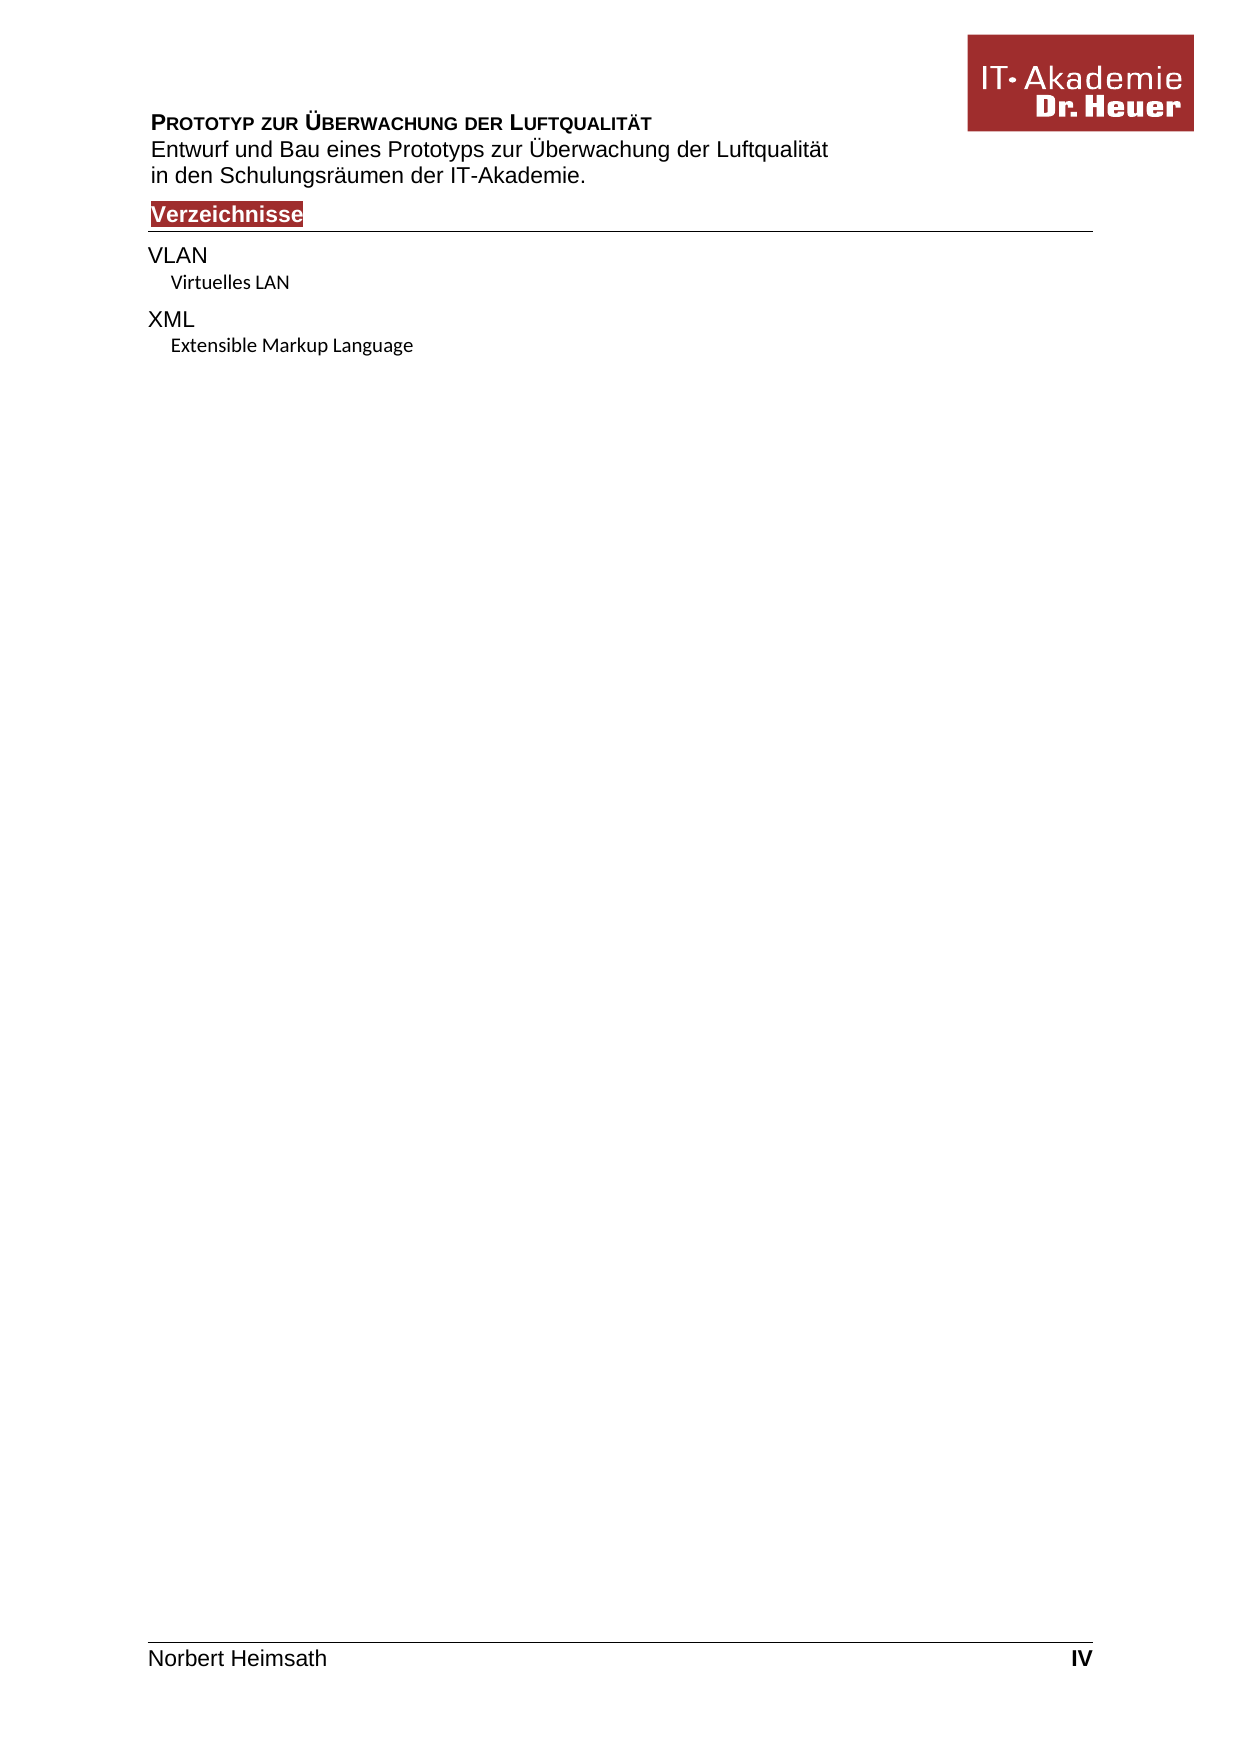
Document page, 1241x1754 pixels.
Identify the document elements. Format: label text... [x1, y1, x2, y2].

text Extensible Markup Language [171, 332, 1093, 358]
text Virtuelles LAN [171, 269, 1093, 294]
text XML [148, 306, 1093, 332]
text VLAN [148, 242, 1093, 269]
